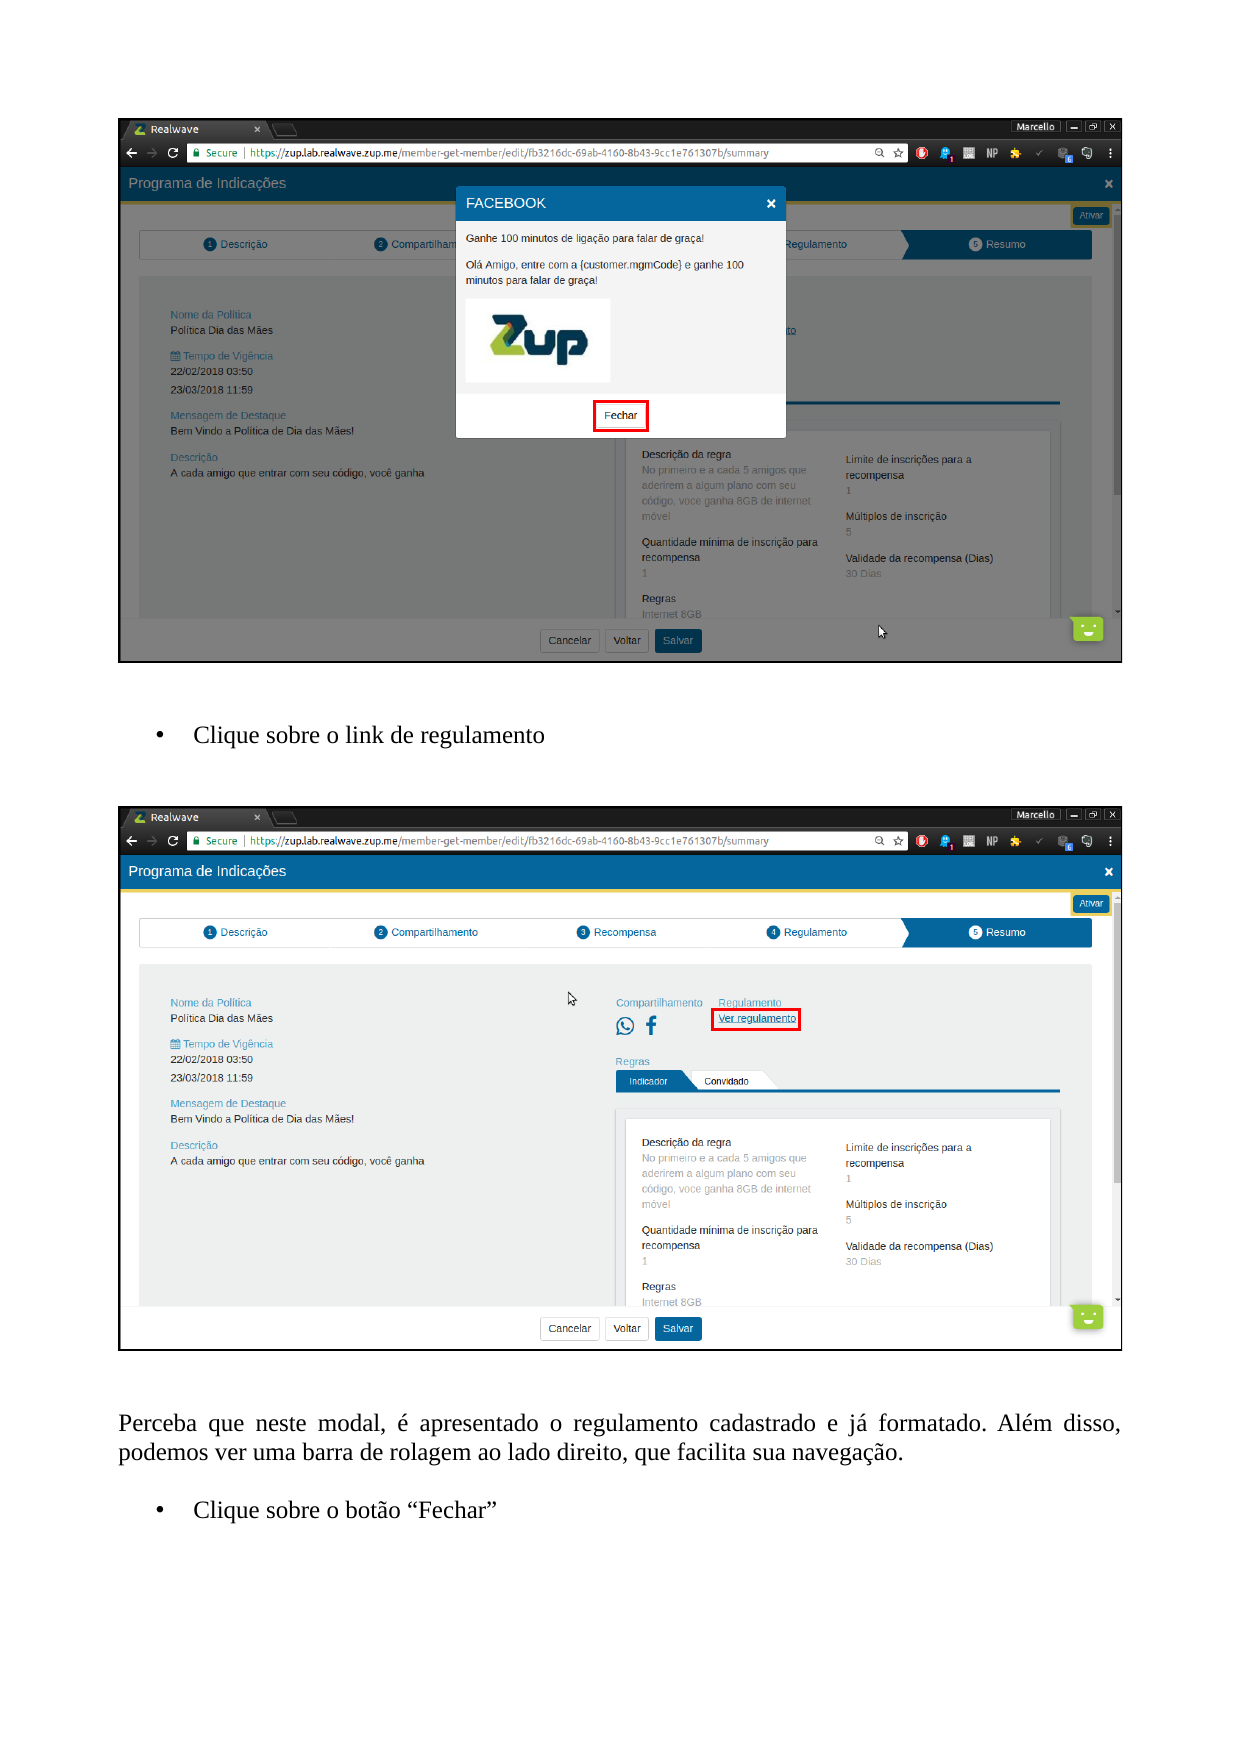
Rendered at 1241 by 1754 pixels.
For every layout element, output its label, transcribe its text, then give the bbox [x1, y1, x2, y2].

text Perceba que neste modal, é apresentado o regulamento cadastrado e já formatado. Além disso, podemos ver uma barra de rolagem ao lado direito, que facilita sua navegação. [118, 1408, 1122, 1466]
picture [118, 806, 1123, 1351]
list Clique sobre o botão “Fechar” [156, 1495, 1122, 1523]
list Clique sobre o link de regulamento [156, 720, 1122, 749]
picture [118, 118, 1123, 663]
